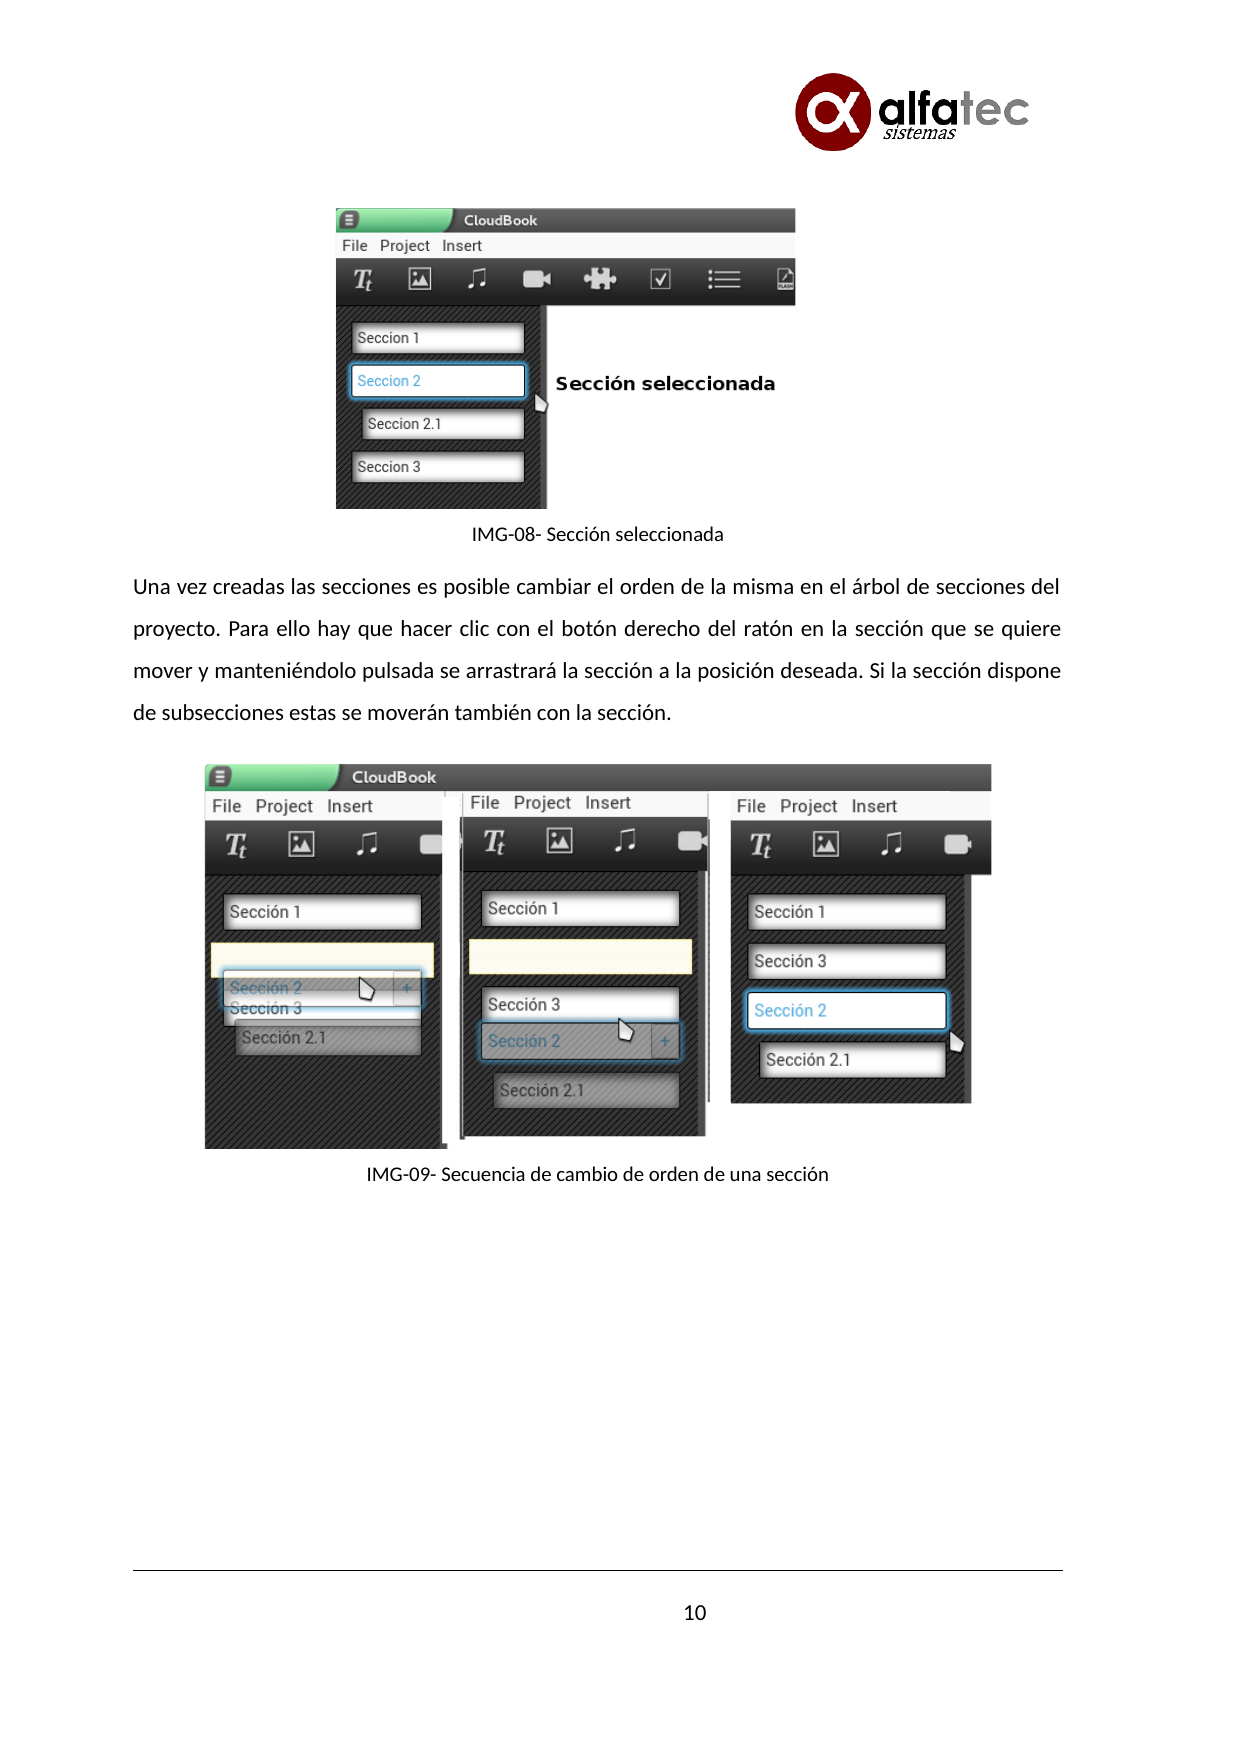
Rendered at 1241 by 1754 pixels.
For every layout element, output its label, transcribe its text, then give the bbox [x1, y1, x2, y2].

picture [795, 73, 1031, 151]
text IMG-09- Secuencia de cambio de orden de una sección [133, 752, 1063, 1187]
text IMG-08- Sección seleccionada [133, 191, 1063, 547]
text Una vez creadas las secciones es posible cambiar el orden de la misma en el árbol de secciones del proyecto. Para ello hay que hacer clic con el botón derecho del ratón en la sección que se quiere mover y manteniéndolo pulsada se arrastrará la sección a la posición deseada. Si la sección dispone de subsecciones estas se moverán también con la sección. [133, 572, 1063, 726]
